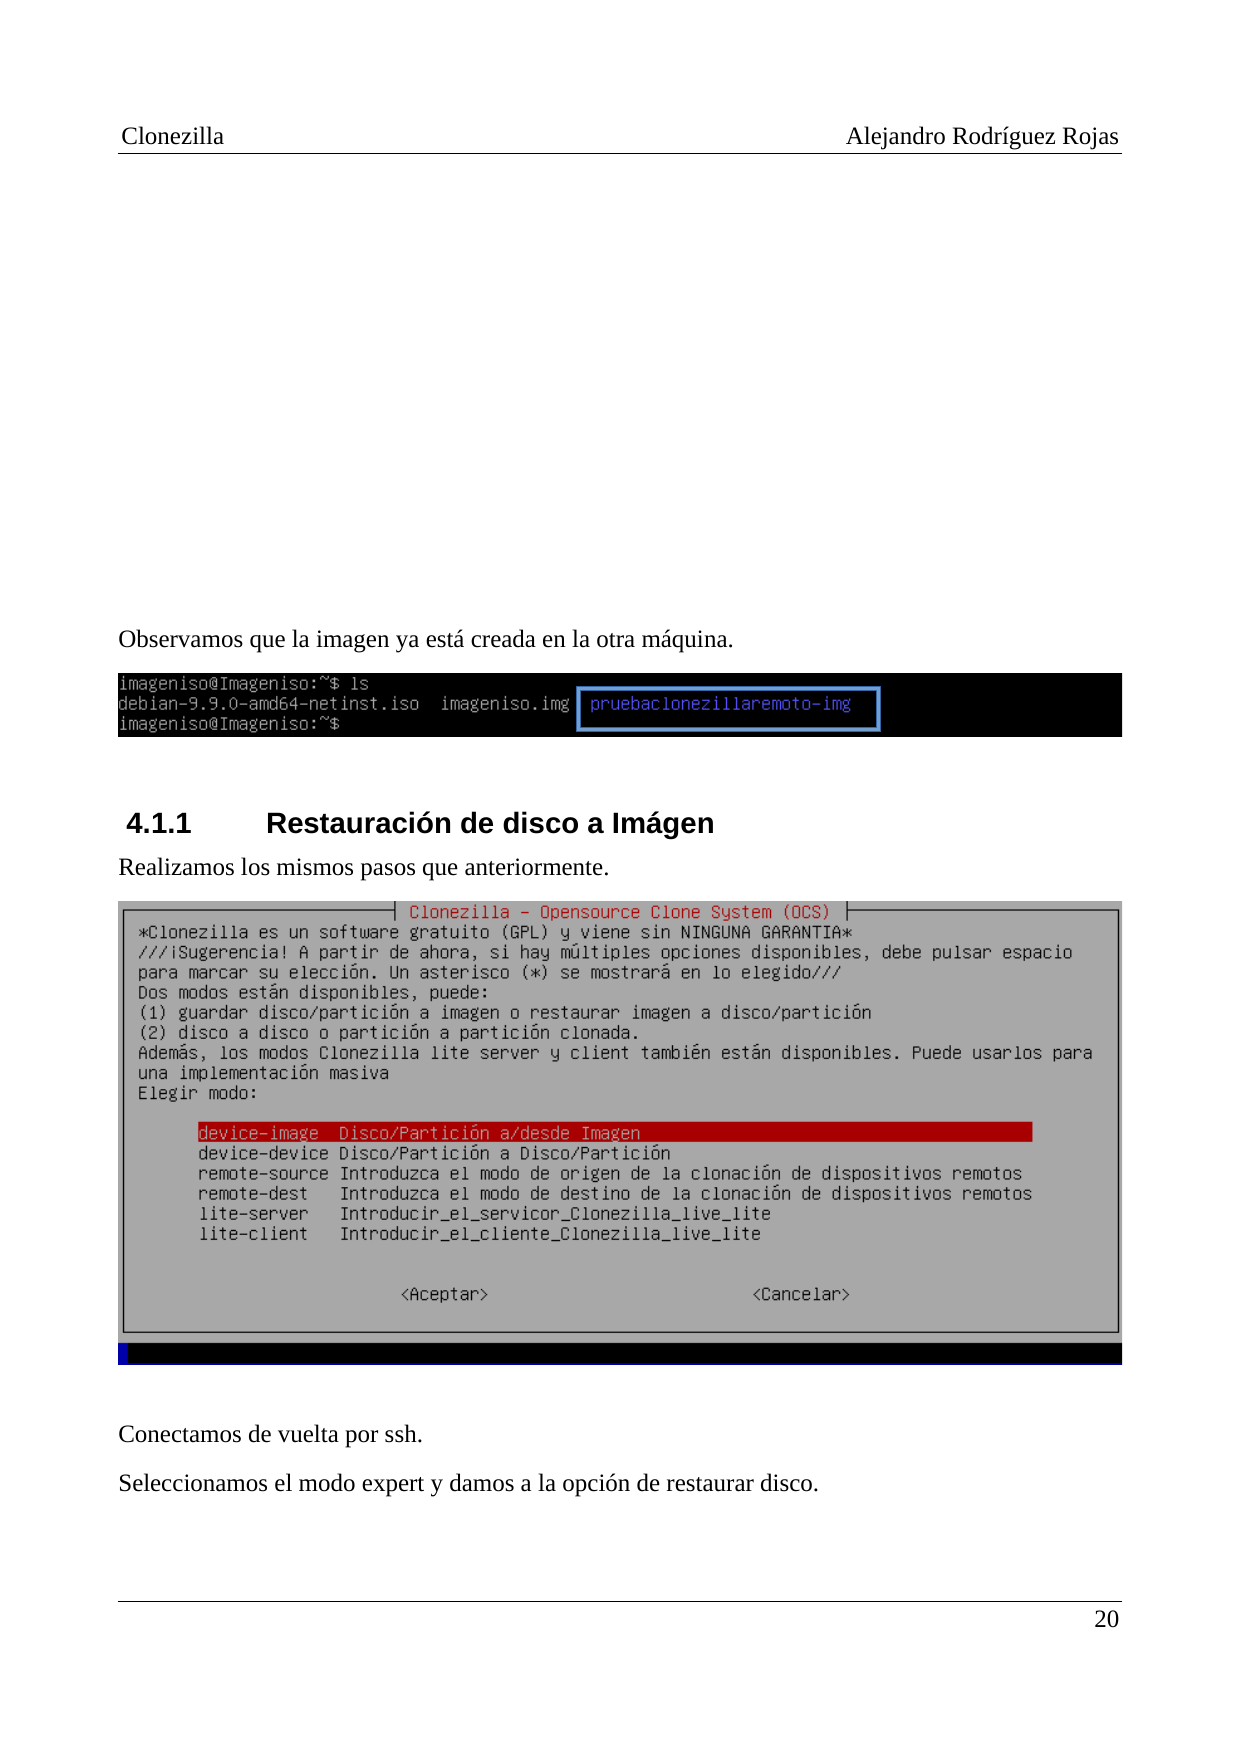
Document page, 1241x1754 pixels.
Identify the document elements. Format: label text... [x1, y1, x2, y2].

picture [118, 901, 1123, 1365]
text Seleccionamos el modo expert y damos a la opción de restaurar disco. [118, 1468, 1122, 1497]
text Realizamos los mismos pasos que anteriormente. [118, 852, 1122, 881]
picture [118, 673, 1123, 737]
text Observamos que la imagen ya está creada en la otra máquina. [118, 624, 1122, 653]
subtitle Restauración de disco a Imágen [118, 806, 1122, 840]
text Conectamos de vuelta por ssh. [118, 1419, 1122, 1448]
